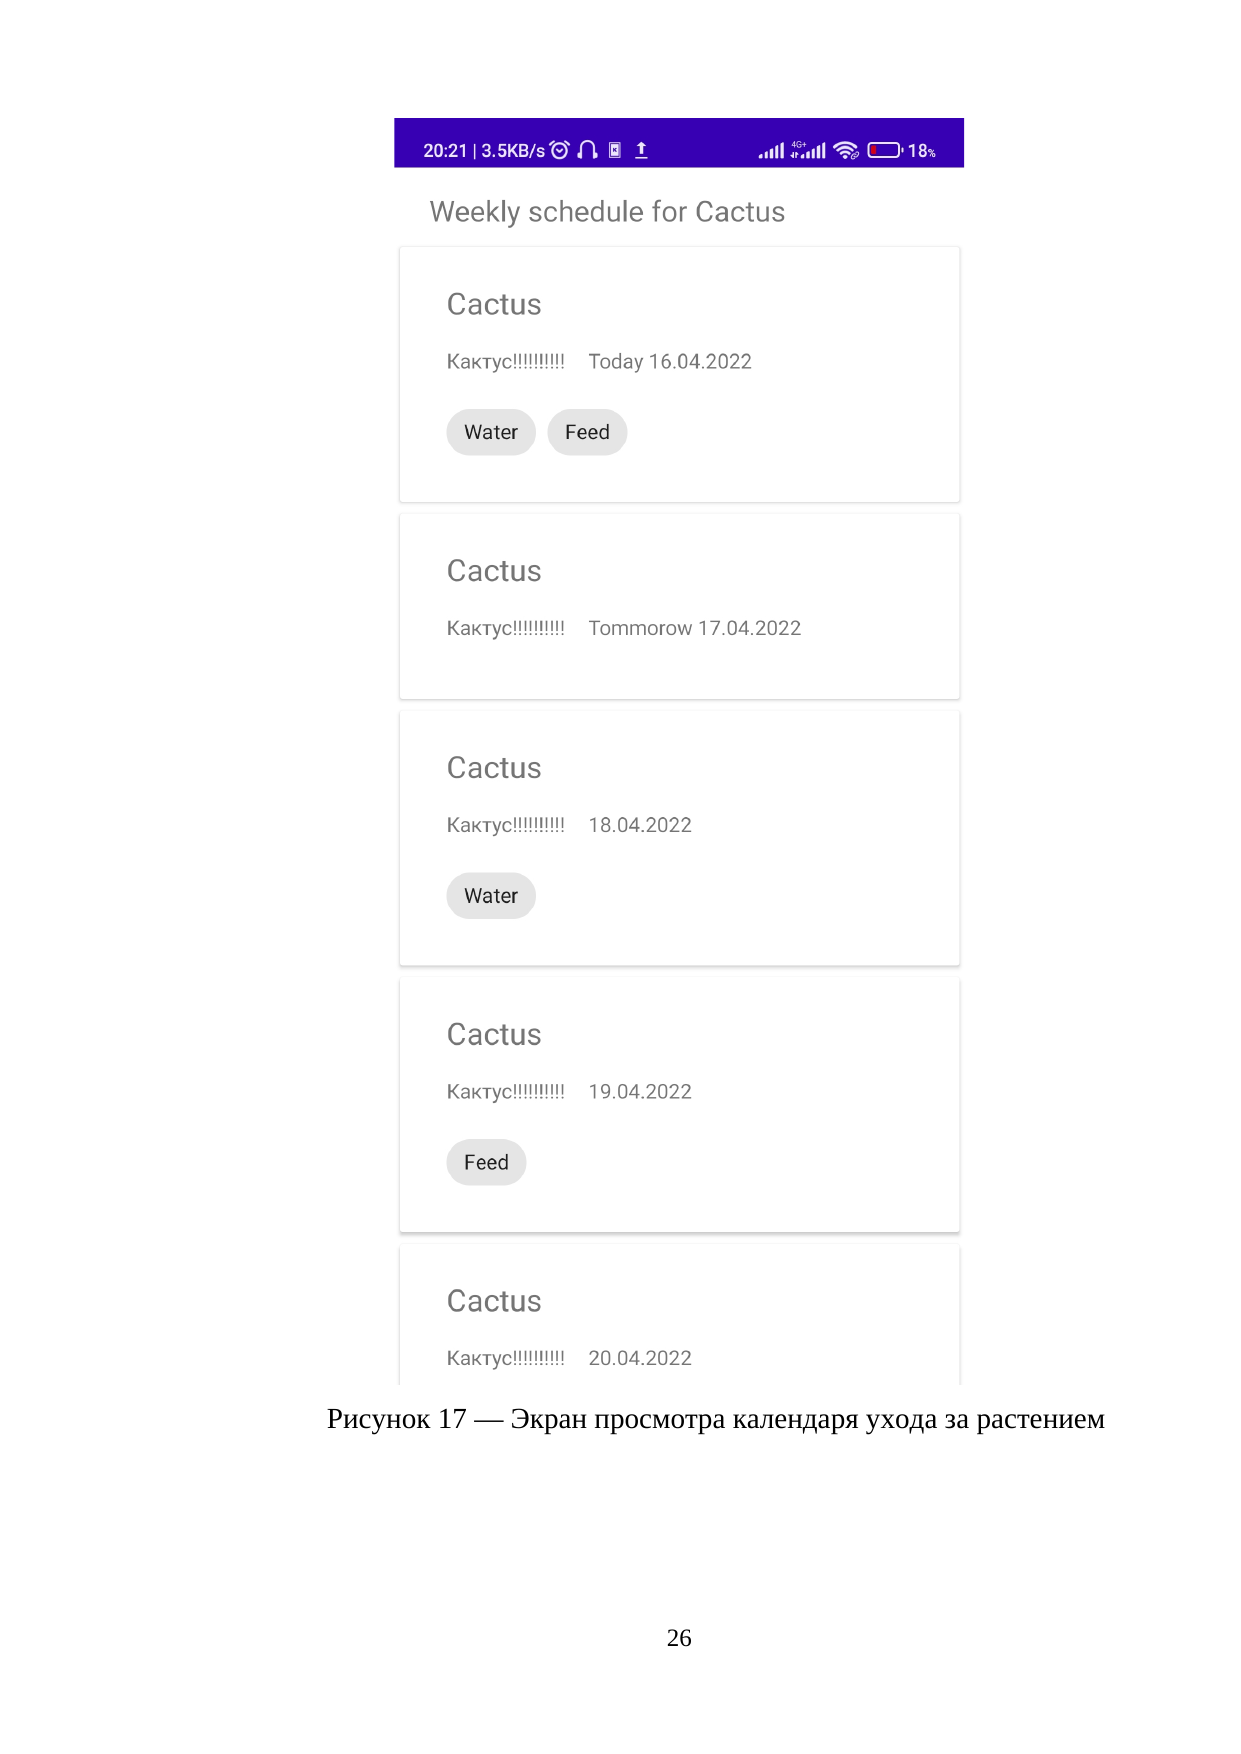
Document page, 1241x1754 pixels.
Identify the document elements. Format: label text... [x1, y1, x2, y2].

picture [394, 118, 965, 1385]
text Рисунок 17 — Экран просмотра календаря ухода за растением [177, 118, 1181, 1435]
